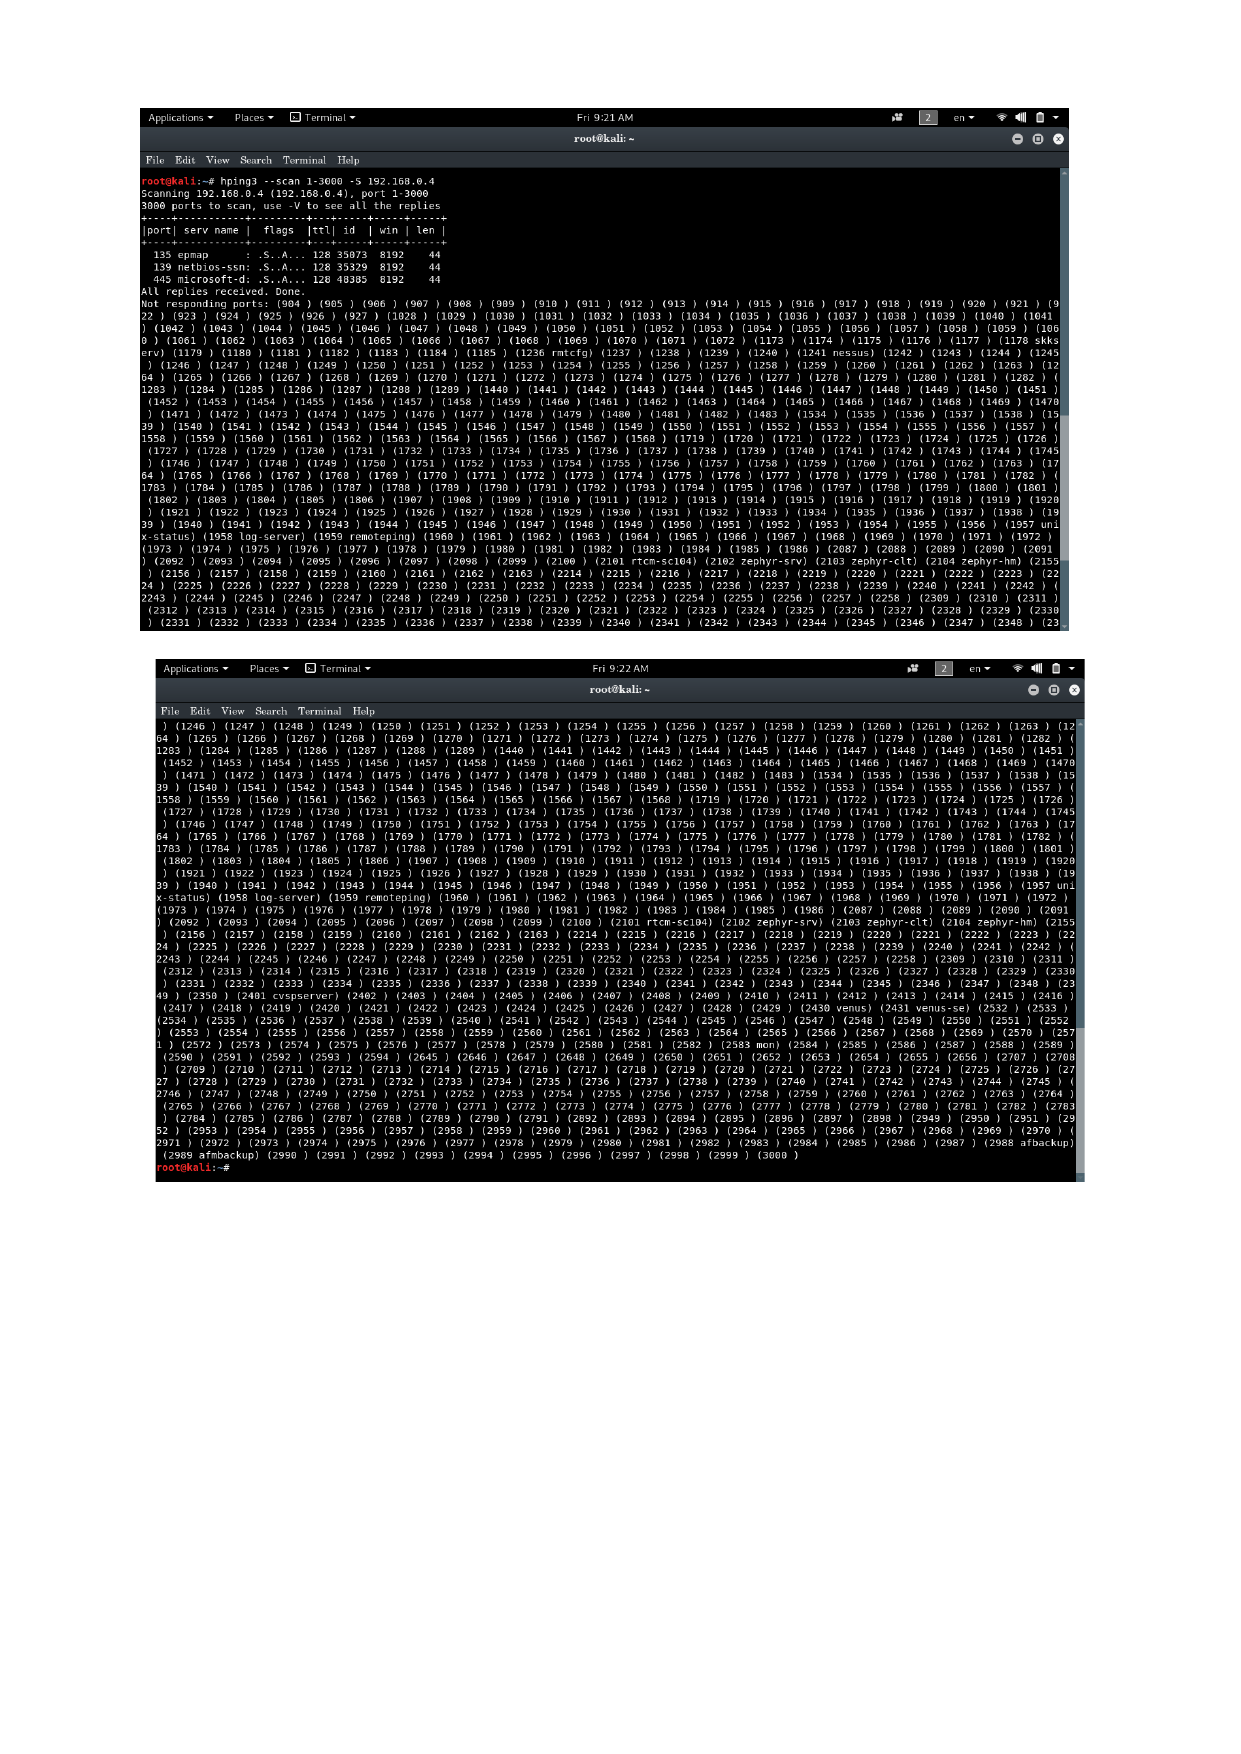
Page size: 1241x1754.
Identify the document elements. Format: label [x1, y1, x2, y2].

picture [155, 659, 1085, 1182]
picture [140, 108, 1069, 631]
